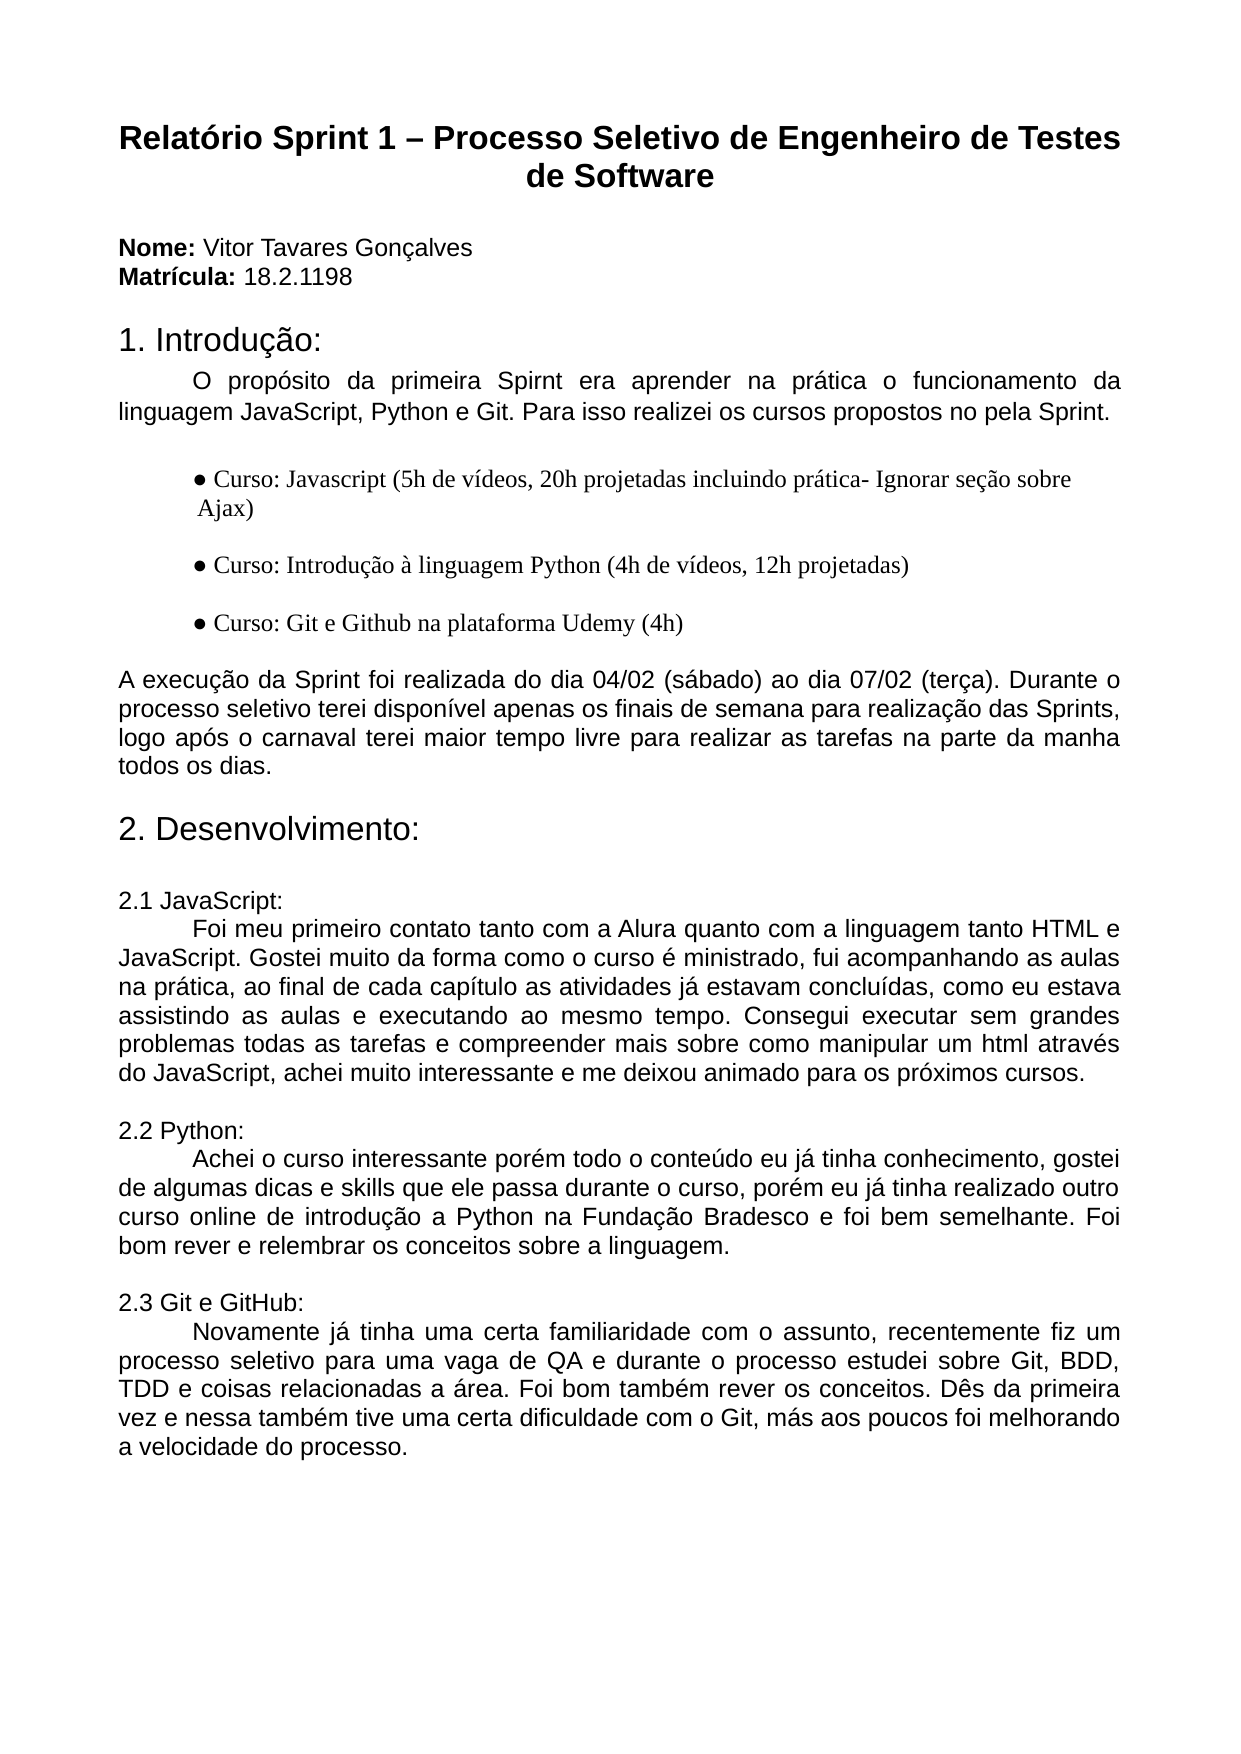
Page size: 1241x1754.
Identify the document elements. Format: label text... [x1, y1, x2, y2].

text 2.1 JavaScript: [118, 886, 1122, 914]
text Achei o curso interessante porém todo o conteúdo eu já tinha conhecimento, gostei de algumas dicas e skills que ele passa durante o curso, porém eu já tinha realizado outro curso online de introdução a Python na Fundação Bradesco e foi bem semelhante. Foi bom rever e relembrar os conceitos sobre a linguagem. [118, 1144, 1122, 1259]
text 2.2 Python: [118, 1116, 1122, 1144]
text 2. Desenvolvimento: [118, 809, 1122, 847]
text Nome: Vitor Tavares Gonçalves [118, 233, 1122, 262]
text 1. Introdução: [118, 320, 1122, 358]
text O propósito da primeira Spirnt era aprender na prática o funcionamento da linguagem JavaScript, Python e Git. Para isso realizei os cursos propostos no pela Sprint. [118, 358, 1122, 425]
text A execução da Sprint foi realizada do dia 04/02 (sábado) ao dia 07/02 (terça). Durante o processo seletivo terei disponível apenas os finais de semana para realização das Sprints, logo após o carnaval terei maior tempo livre para realizar as tarefas na parte da manha todos os dias. [118, 665, 1122, 780]
text ● Curso: Javascript (5h de vídeos, 20h projetadas incluindo prática- Ignorar seção sobre Ajax) [118, 464, 1122, 521]
text Foi meu primeiro contato tanto com a Alura quanto com a linguagem tanto HTML e JavaScript. Gostei muito da forma como o curso é ministrado, fui acompanhando as aulas na prática, ao final de cada capítulo as atividades já estavam concluídas, como eu estava assistindo as aulas e executando ao mesmo tempo. Consegui executar sem grandes problemas todas as tarefas e compreender mais sobre como manipular um html através do JavaScript, achei muito interessante e me deixou animado para os próximos cursos. [118, 914, 1122, 1087]
text Matrícula: 18.2.1198 [118, 262, 1122, 291]
text Relatório Sprint 1 – Processo Seletivo de Engenheiro de Testes de Software [118, 118, 1122, 195]
text ● Curso: Introdução à linguagem Python (4h de vídeos, 12h projetadas) [118, 550, 1122, 579]
text ● Curso: Git e Github na plataforma Udemy (4h) [118, 608, 1122, 636]
text 2.3 Git e GitHub: [118, 1288, 1122, 1317]
text Novamente já tinha uma certa familiaridade com o assunto, recentemente fiz um processo seletivo para uma vaga de QA e durante o processo estudei sobre Git, BDD, TDD e coisas relacionadas a área. Foi bom também rever os conceitos. Dês da primeira vez e nessa também tive uma certa dificuldade com o Git, más aos poucos foi melhorando a velocidade do processo. [118, 1317, 1122, 1461]
